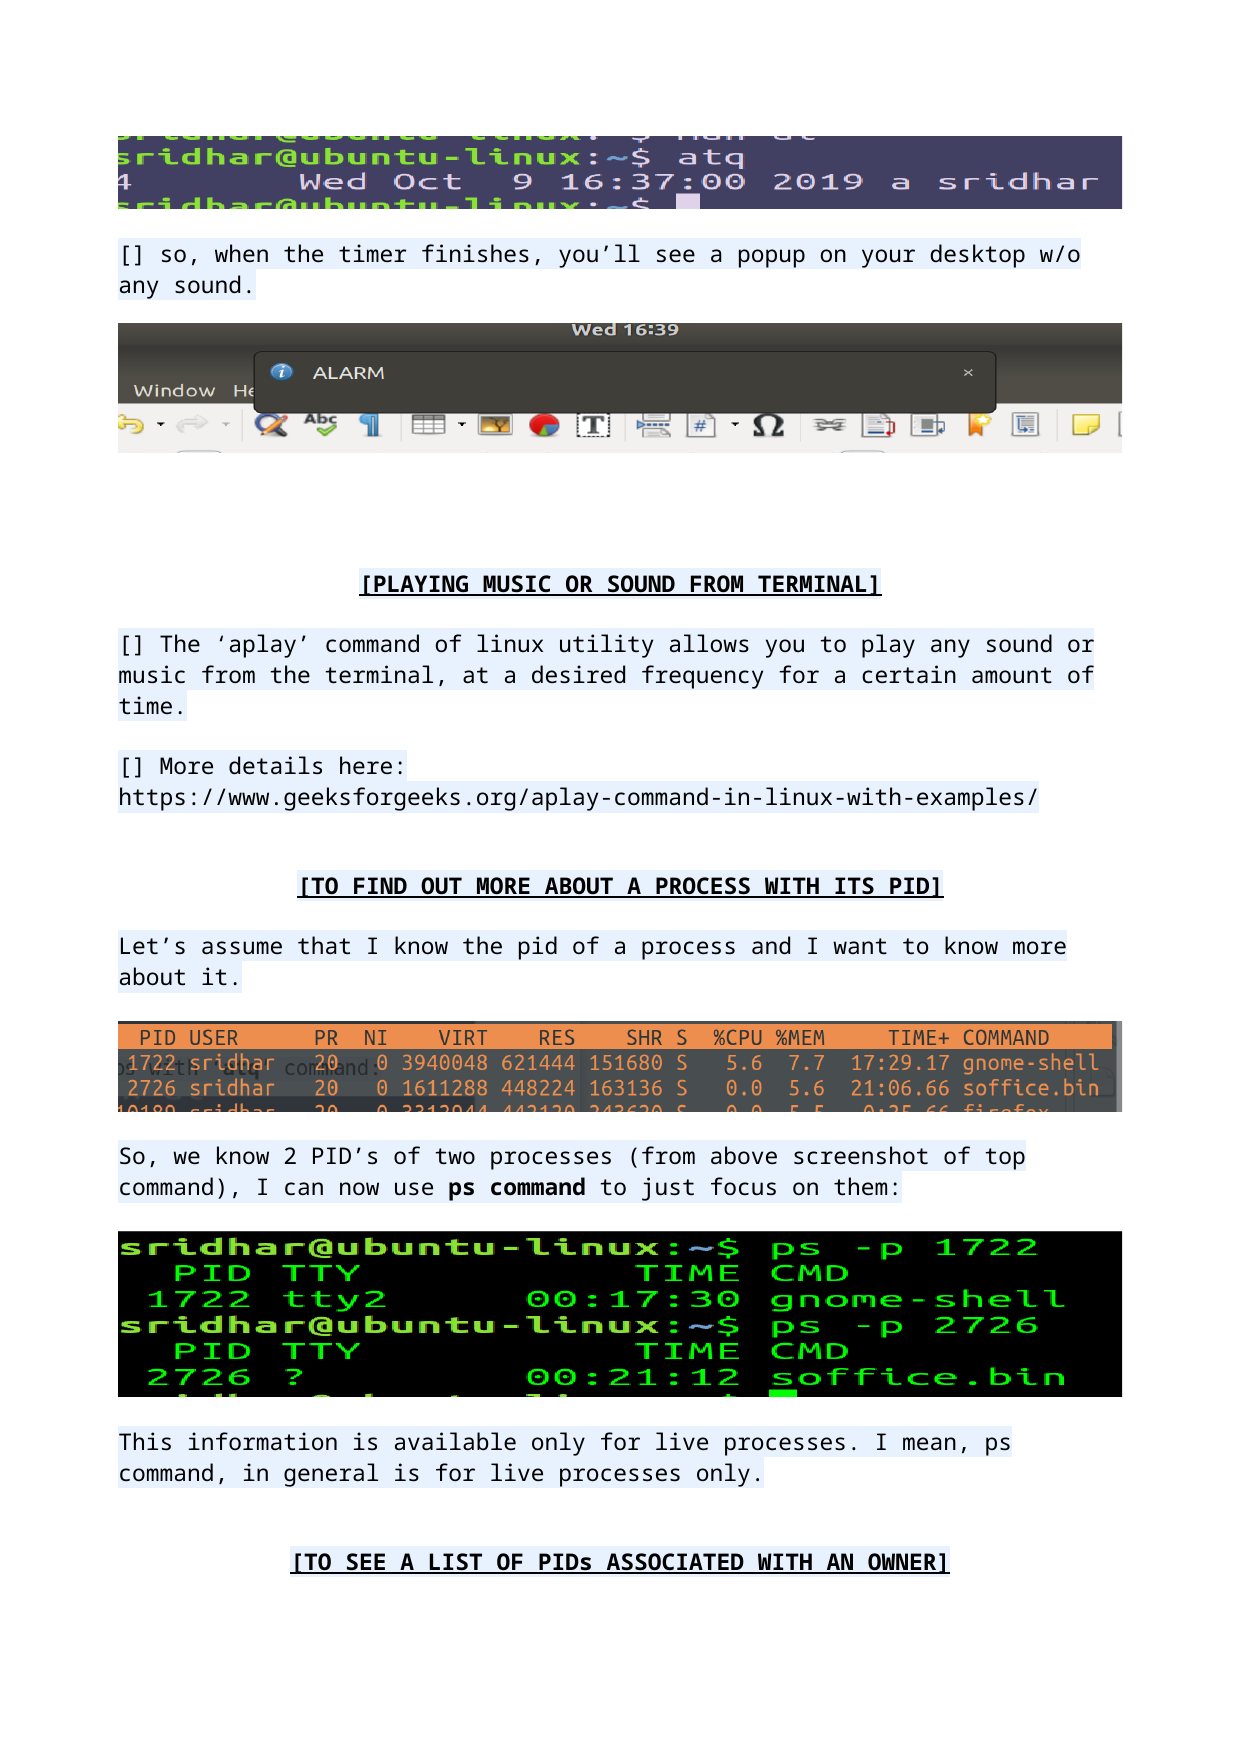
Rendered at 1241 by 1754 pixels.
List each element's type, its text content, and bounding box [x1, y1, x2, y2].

text [] The ‘aplay’ command of linux utility allows you to play any sound or music from the terminal, at a desired frequency for a certain amount of time. [118, 628, 1122, 721]
picture [118, 1021, 1123, 1112]
text [] so, when the timer finishes, you’ll see a popup on your desktop w/o any sound. [118, 238, 1122, 300]
text [PLAYING MUSIC OR SOUND FROM TERMINAL] [118, 568, 1122, 599]
text This information is available only for live processes. I mean, ps command, in general is for live processes only. [118, 1426, 1122, 1488]
text So, we know 2 PID’s of two processes (from above screenshot of top command), I can now use ps command to just focus on them: [118, 1140, 1122, 1203]
picture [118, 323, 1123, 453]
text [] More details here: [118, 750, 1122, 781]
text https://www.geeksforgeeks.org/aplay-command-in-linux-with-examples/ [118, 781, 1122, 813]
picture [118, 136, 1123, 209]
picture [118, 1231, 1123, 1397]
text Let’s assume that I know the pid of a process and I want to know more about it. [118, 930, 1122, 993]
text [TO FIND OUT MORE ABOUT A PROCESS WITH ITS PID] [118, 870, 1122, 901]
text [TO SEE A LIST OF PIDs ASSOCIATED WITH AN OWNER] [118, 1546, 1122, 1577]
